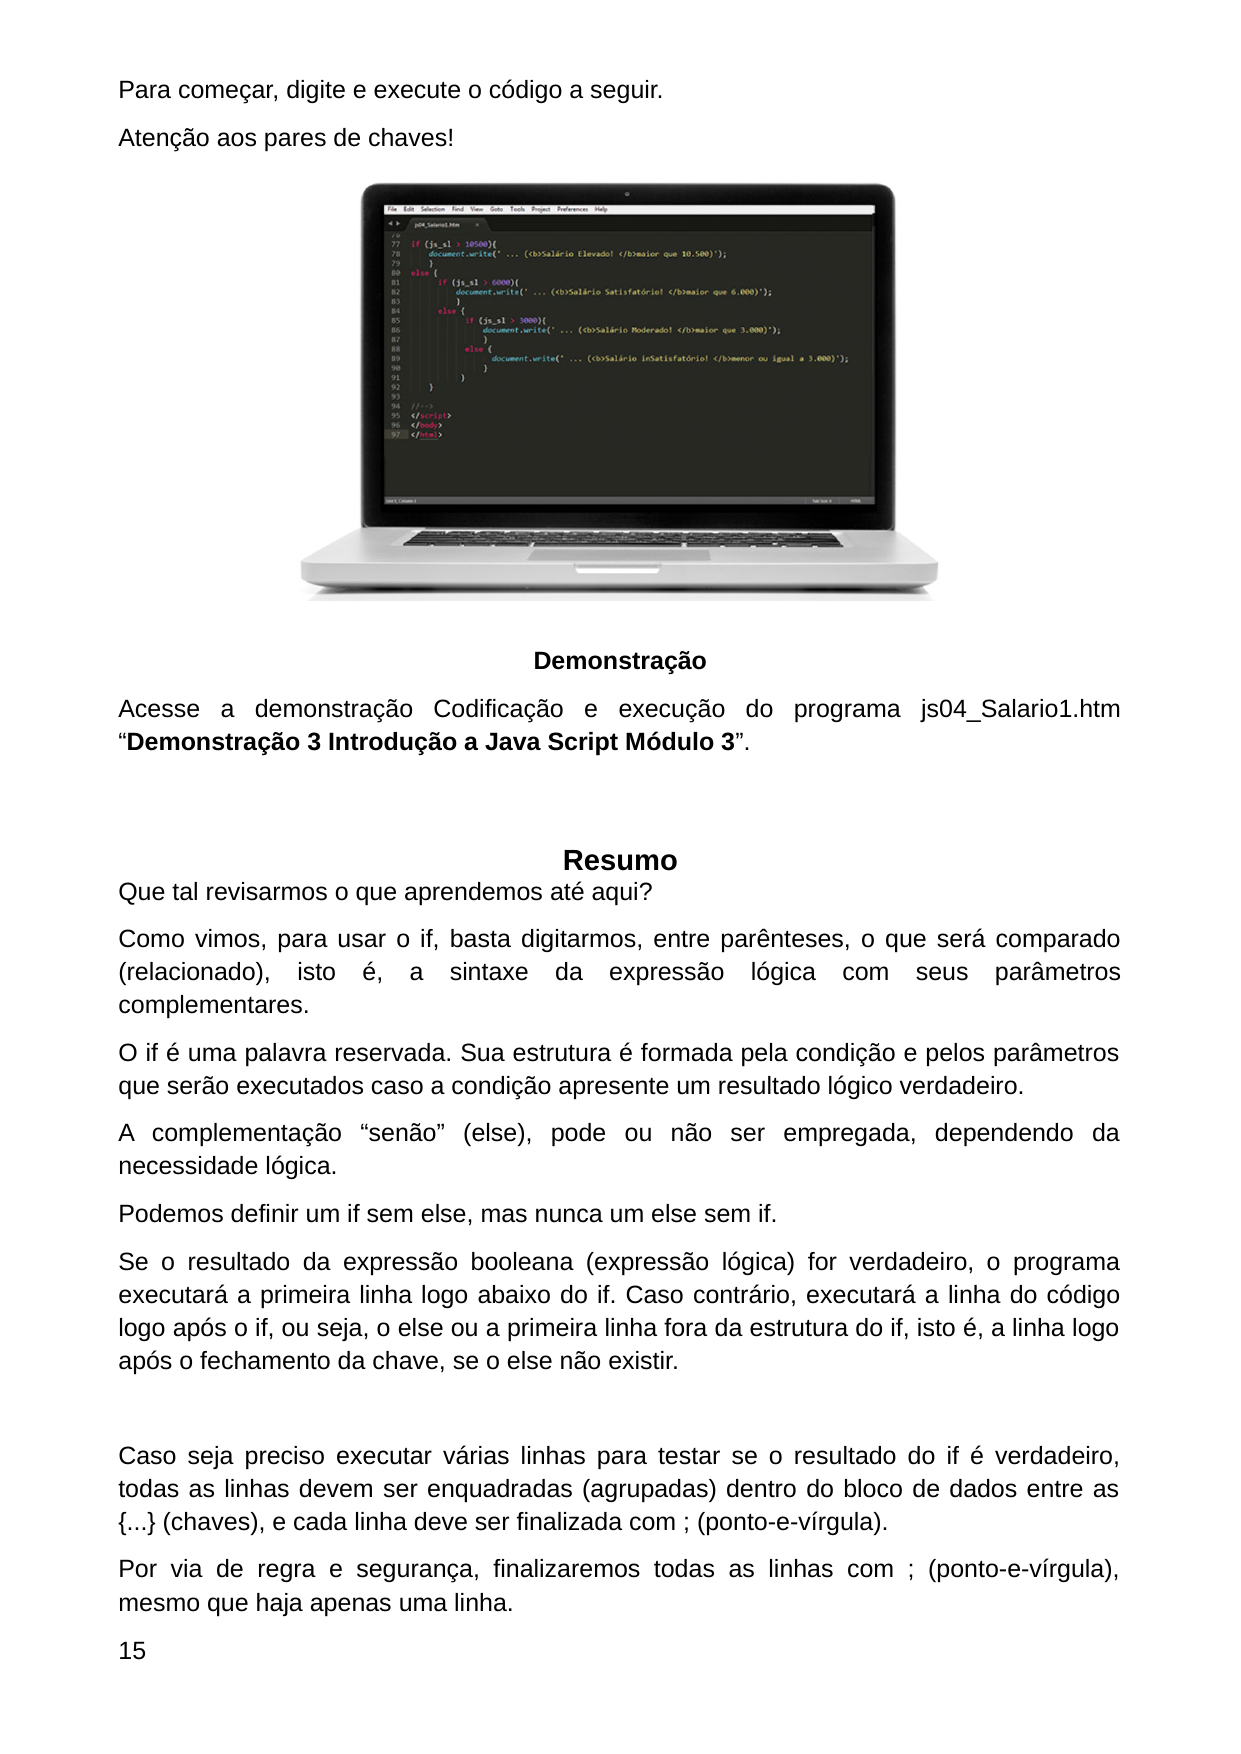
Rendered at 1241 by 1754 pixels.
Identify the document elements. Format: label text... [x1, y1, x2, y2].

text Acesse a demonstração Codificação e execução do programa js04_Salario1.htm “Demonstração 3 Introdução a Java Script Módulo 3”. [118, 694, 1122, 756]
text Para começar, digite e execute o código a seguir. [118, 75, 1122, 104]
text Como vimos, para usar o if, basta digitarmos, entre parênteses, o que será comparado (relacionado), isto é, a sintaxe da expressão lógica com seus parâmetros complementares. [118, 924, 1122, 1019]
text Podemos definir um if sem else, mas nunca um else sem if. [118, 1199, 1122, 1228]
text O if é uma palavra reservada. Sua estrutura é formada pela condição e pelos parâmetros que serão executados caso a condição apresente um resultado lógico verdadeiro. [118, 1038, 1122, 1099]
text Atenção aos pares de chaves! [118, 123, 1122, 151]
text Demonstração [118, 646, 1122, 675]
text Caso seja preciso executar várias linhas para testar se o resultado do if é verdadeiro, todas as linhas devem ser enquadradas (agrupadas) dentro do bloco de dados entre as {...} (chaves), e cada linha deve ser finalizada com ; (ponto-e-vírgula). [118, 1441, 1122, 1536]
subtitle Resumo [118, 843, 1122, 876]
text A complementação “senão” (else), pode ou não ser empregada, dependendo da necessidade lógica. [118, 1118, 1122, 1180]
text Por via de regra e segurança, finalizaremos todas as linhas com ; (ponto-e-vírgula), mesmo que haja apenas uma linha. [118, 1554, 1122, 1616]
text Que tal revisarmos o que aprendemos até aqui? [118, 876, 1122, 905]
text Se o resultado da expressão booleana (expressão lógica) for verdadeiro, o programa executará a primeira linha logo abaixo do if. Caso contrário, executará a linha do código logo após o if, ou seja, o else ou a primeira linha fora da estrutura do if, isto é, a linha logo após o fechamento da chave, se o else não existir. [118, 1247, 1122, 1374]
